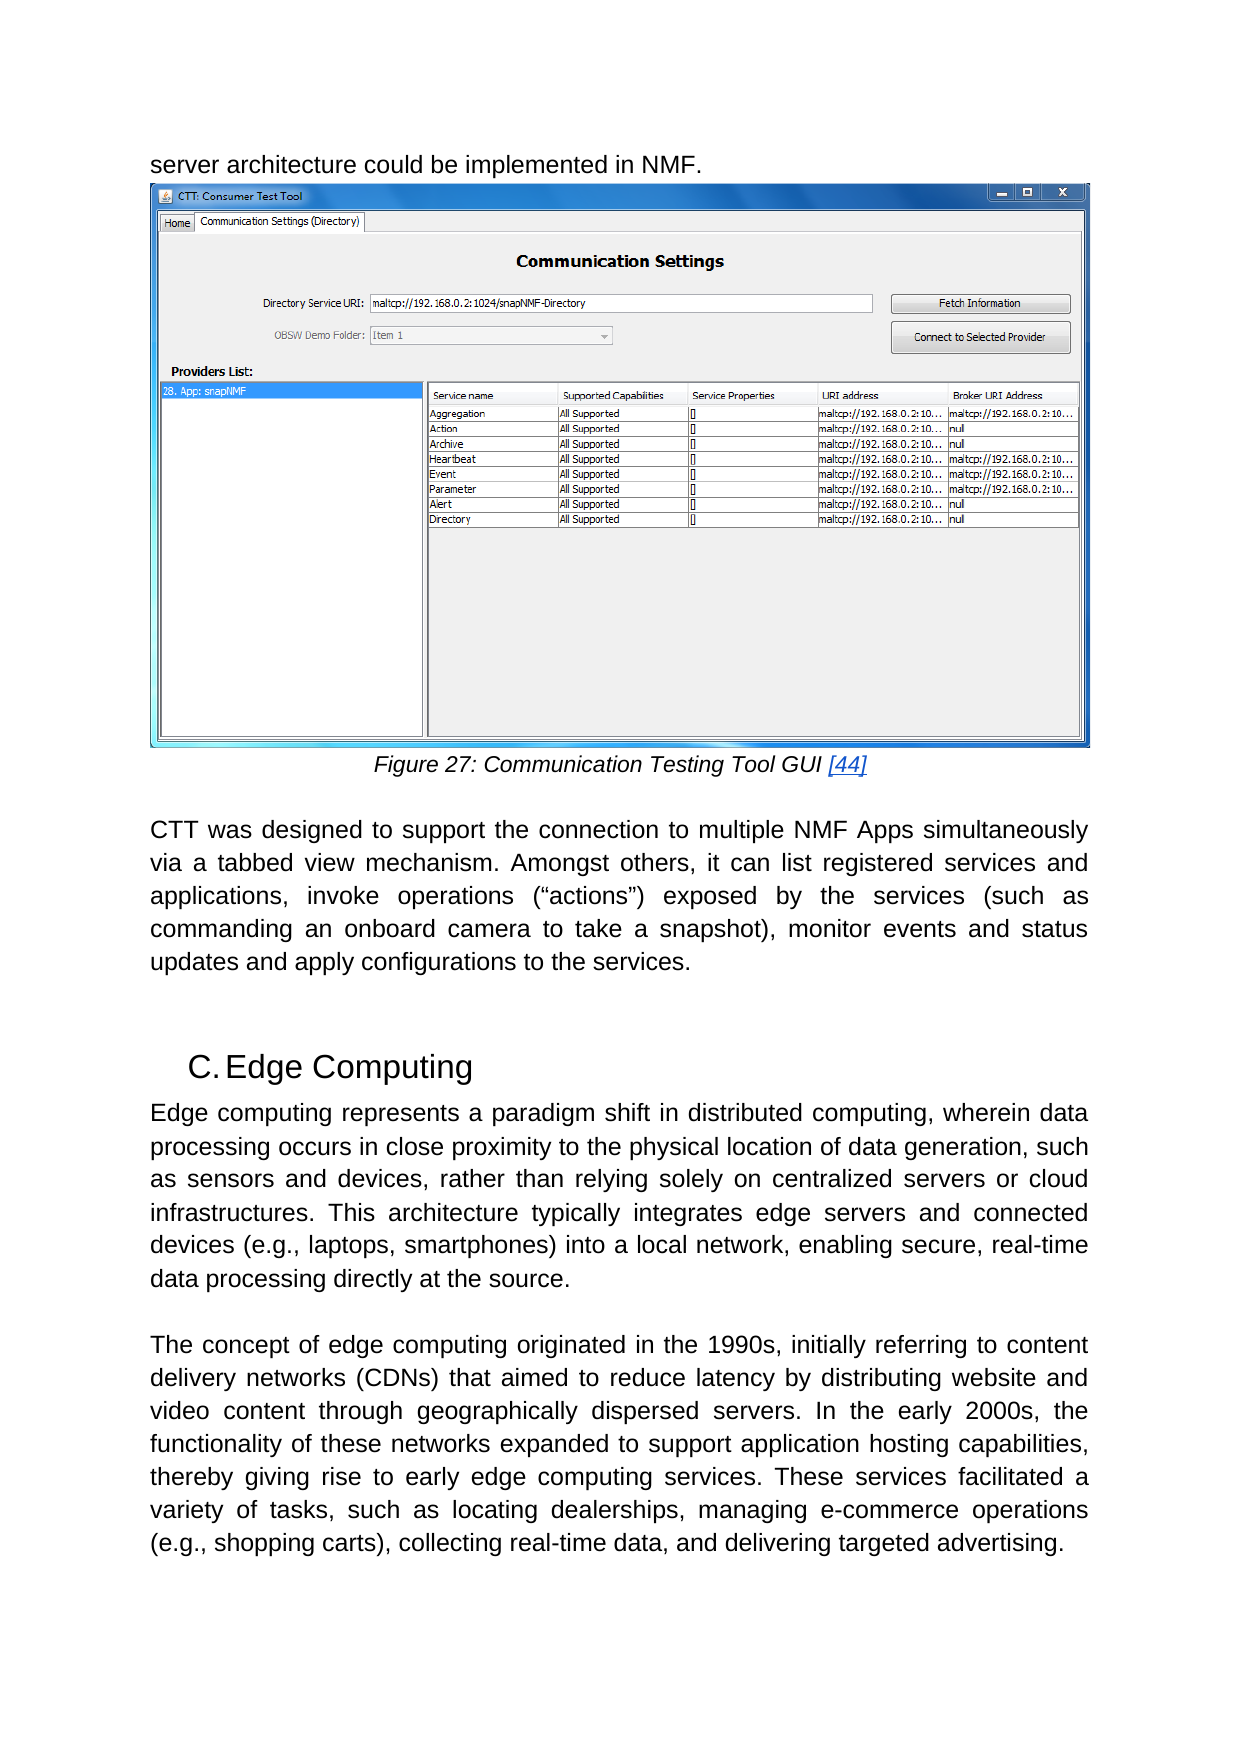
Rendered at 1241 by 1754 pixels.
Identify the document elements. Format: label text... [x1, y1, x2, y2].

text CTT was designed to support the connection to multiple NMF Apps simultaneously via a tabbed view mechanism. Amongst others, it can list registered services and applications, invoke operations (“actions”) exposed by the services (such as commanding an onboard camera to take a snapshot), monitor events and status updates and apply configurations to the services. [150, 815, 1090, 976]
subtitle Edge Computing [187, 1047, 1090, 1086]
text Figure 27: Communication Testing Tool GUI [44] [150, 751, 1090, 778]
picture [150, 183, 1091, 748]
text server architecture could be implemented in NMF. [150, 150, 1090, 179]
text The concept of edge computing originated in the 1990s, initially referring to content delivery networks (CDNs) that aimed to reduce latency by distributing website and video content through geographically dispersed servers. In the early 2000s, the functionality of these networks expanded to support application hosting capabilities, thereby giving rise to early edge computing services. These services facilitated a variety of tasks, such as locating dealerships, managing e-commerce operations (e.g., shopping carts), collecting real-time data, and delivering targeted advertising. [150, 1329, 1090, 1556]
text Edge computing represents a paradigm shift in distributed computing, wherein data processing occurs in close proximity to the physical location of data generation, such as sensors and devices, rather than relying solely on centralized servers or cloud infrastructures. This architecture typically integrates edge servers and connected devices (e.g., laptops, smartphones) into a local network, enabling secure, real-time data processing directly at the source. [150, 1098, 1090, 1292]
